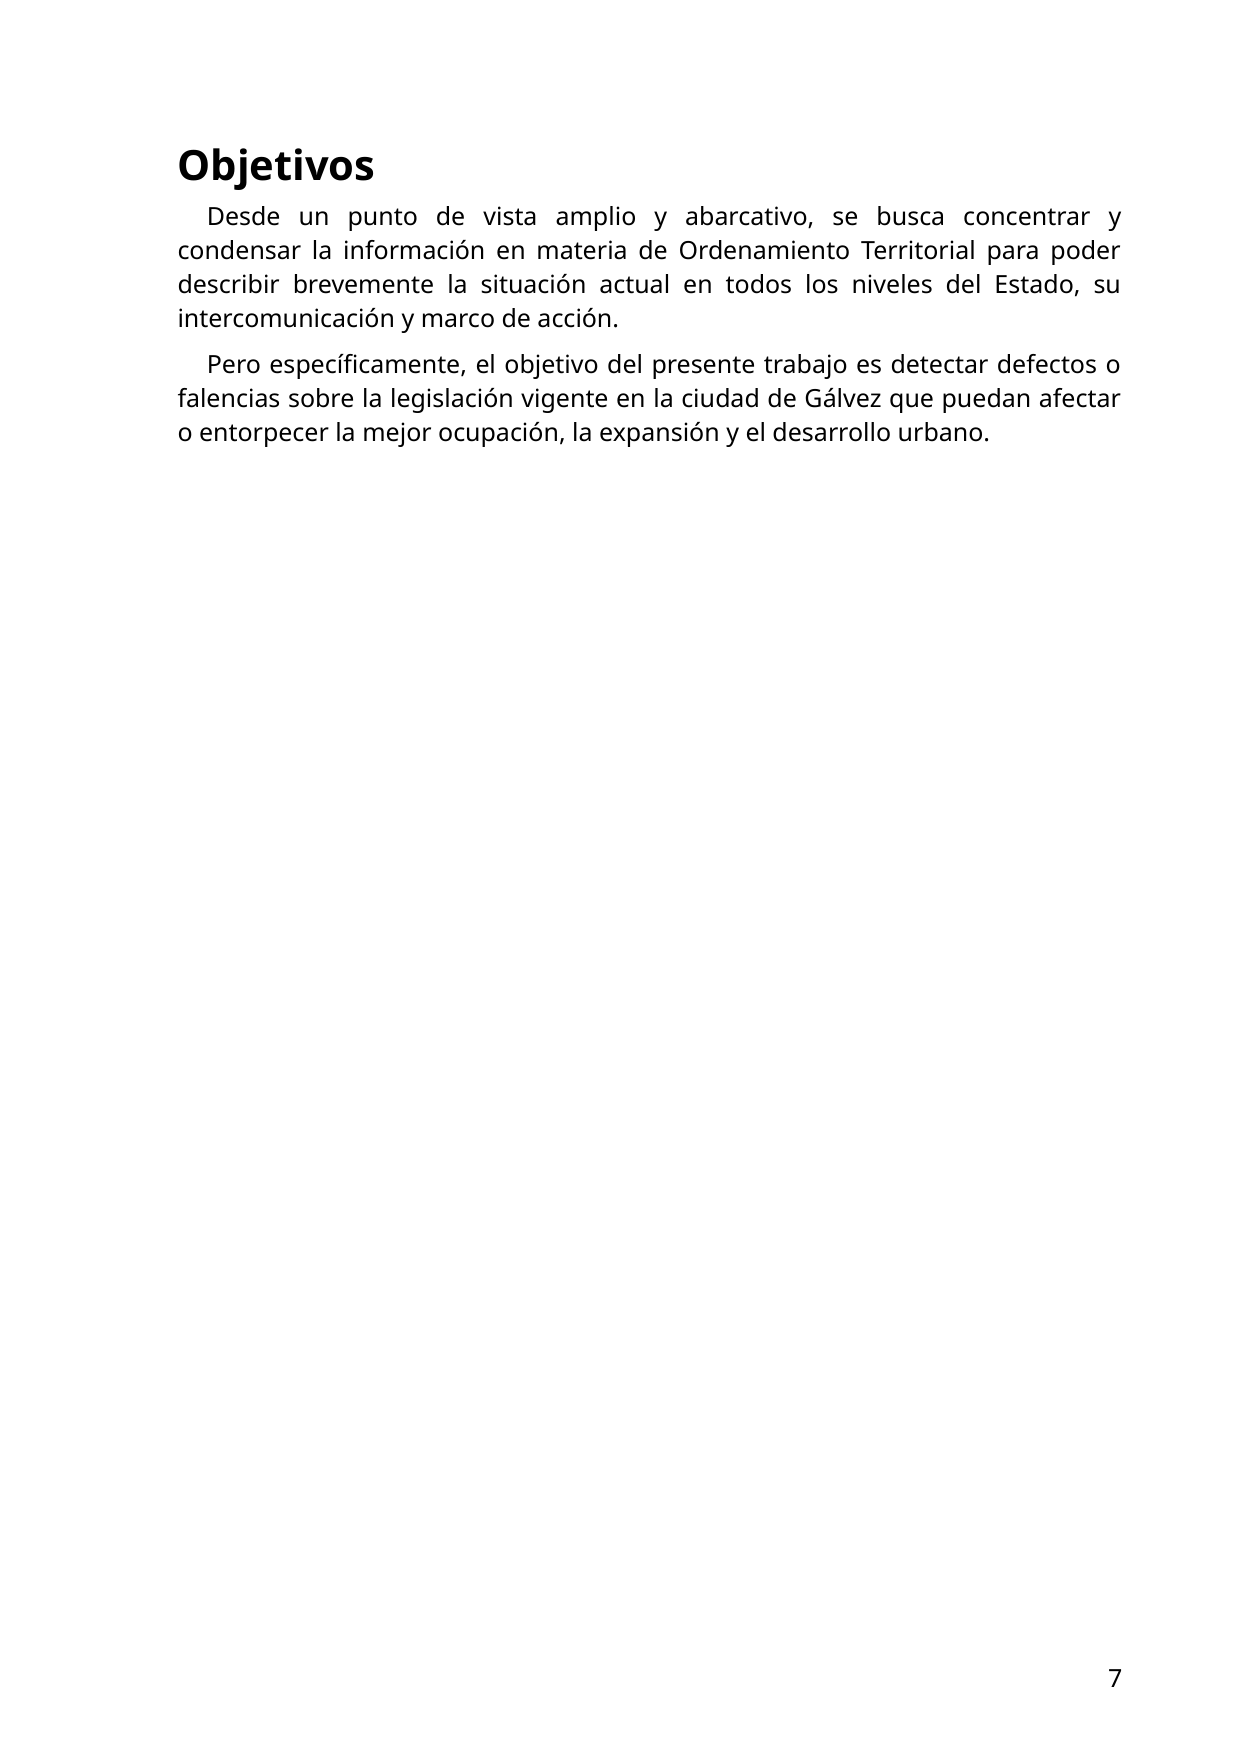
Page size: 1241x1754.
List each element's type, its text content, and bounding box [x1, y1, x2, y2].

text Pero específicamente, el objetivo del presente trabajo es detectar defectos o falencias sobre la legislación vigente en la ciudad de Gálvez que puedan afectar o entorpecer la mejor ocupación, la expansión y el desarrollo urbano. [177, 347, 1122, 449]
text Desde un punto de vista amplio y abarcativo, se busca concentrar y condensar la información en materia de Ordenamiento Territorial para poder describir brevemente la situación actual en todos los niveles del Estado, su intercomunicación y marco de acción. [177, 198, 1122, 335]
subtitle Objetivos [177, 136, 1122, 193]
